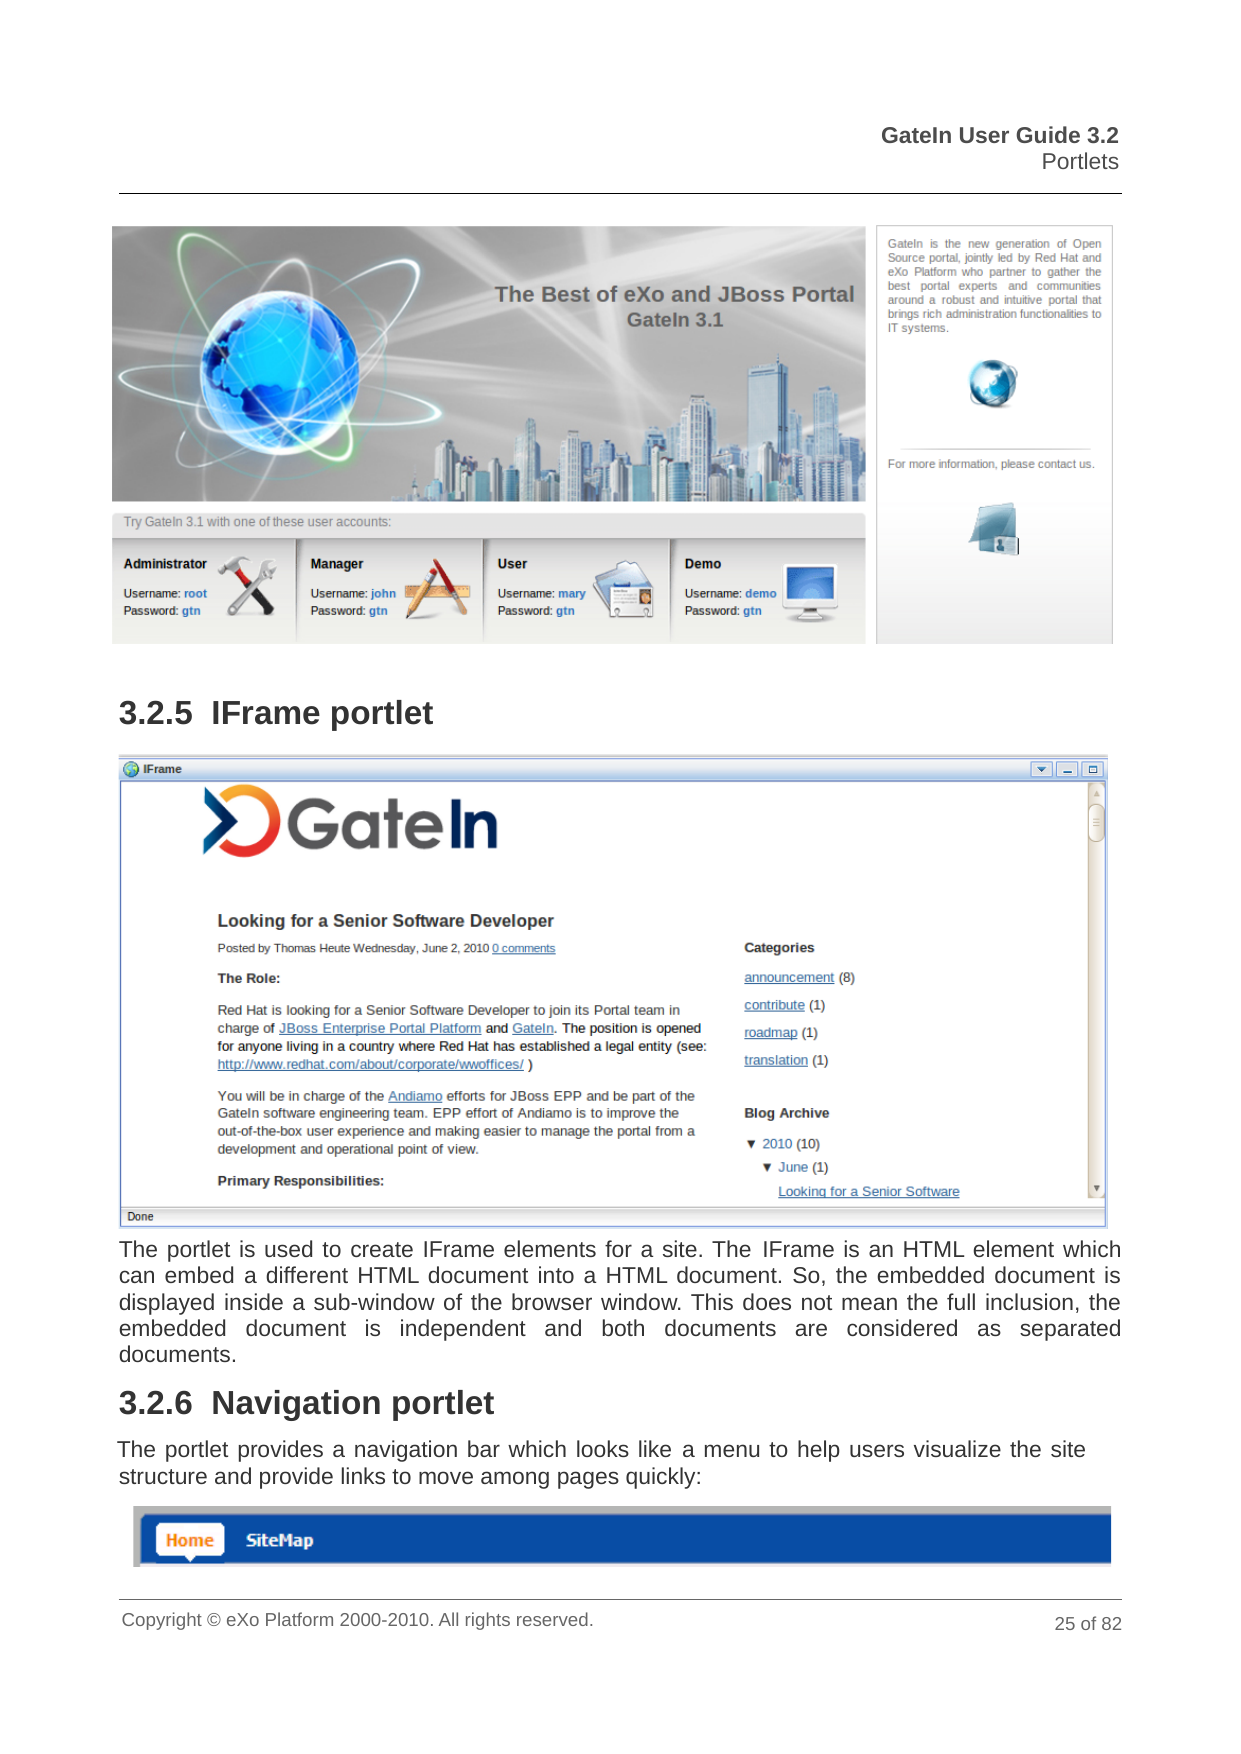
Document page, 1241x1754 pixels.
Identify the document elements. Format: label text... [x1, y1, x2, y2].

text The portlet is used to create IFrame elements for a site. The IFrame is an HTML element which can embed a different HTML document into a HTML document. So, the embedded document is displayed inside a sub-window of the browser window. This does not mean the full inclusion, the embedded document is independent and both documents are considered as separated documents. [118, 746, 1122, 1368]
subtitle Navigation portlet [118, 1383, 1122, 1421]
picture [112, 223, 1114, 644]
picture [133, 1506, 1112, 1567]
list The portlet provides a navigation bar which looks like a menu to help users visualize the site structure and provide links to move among pages quickly: [45, 1436, 1122, 1489]
subtitle IFrame portlet [118, 693, 1122, 731]
picture [118, 754, 1108, 1229]
